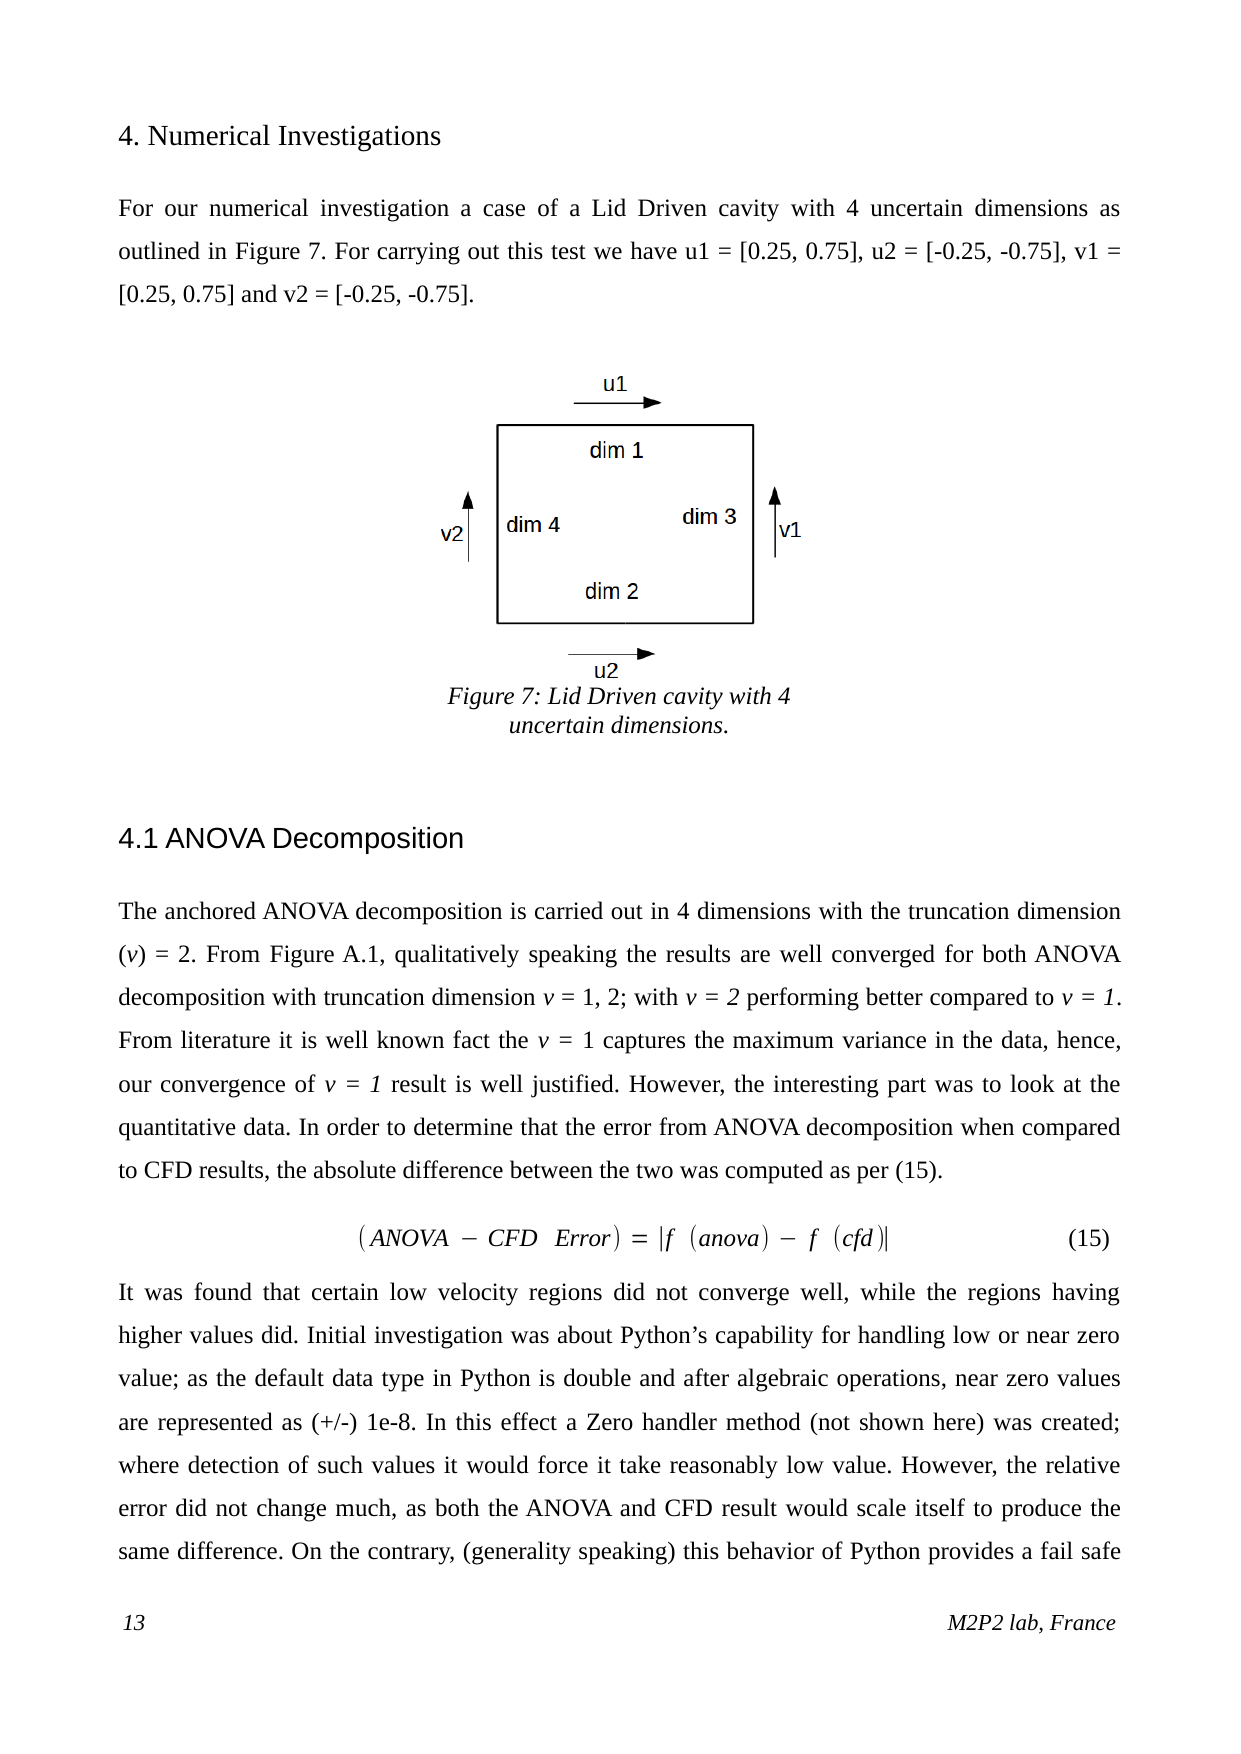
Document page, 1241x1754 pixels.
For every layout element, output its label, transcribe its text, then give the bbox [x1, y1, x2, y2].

text The anchored ANOVA decomposition is carried out in 4 dimensions with the truncation dimension (v) = 2. From Figure A.1, qualitatively speaking the results are well converged for both ANOVA decomposition with truncation dimension v = 1, 2; with v = 2 performing better compared to v = 1. From literature it is well known fact the v = 1 captures the maximum variance in the data, hence, our convergence of v = 1 result is well justified. However, the interesting part was to look at the quantitative data. In order to determine that the error from ANOVA decomposition when compared to CFD results, the absolute difference between the two was computed as per (15). [118, 896, 1122, 1184]
subtitle 4.1 ANOVA Decomposition [118, 821, 1122, 855]
subtitle 4. Numerical Investigations [118, 118, 1122, 152]
text It was found that certain low velocity regions did not converge well, while the regions having higher values did. Initial investigation was about Python’s capability for handling low or near zero value; as the default data type in Python is double and after algebraic operations, near zero values are represented as (+/-) 1e-8. In this effect a Zero handler method (not shown here) was created; where detection of such values it would force it take reasonably low value. However, the relative error did not change much, as both the ANOVA and CFD result would scale itself to produce the same difference. On the contrary, (generality speaking) this behavior of Python provides a fail safe [118, 1277, 1122, 1565]
text For our numerical investigation a case of a Lid Driven cavity with 4 uncertain dimensions as outlined in Figure 7. For carrying out this test we have u1 = [0.25, 0.75], u2 = [-0.25, -0.75], v1 = [0.25, 0.75] and v2 = [-0.25, -0.75]. [118, 193, 1122, 308]
text Figure 7: Lid Driven cavity with 4 uncertain dimensions. [432, 682, 808, 739]
picture [432, 363, 808, 682]
table_header (15) [1056, 1198, 1122, 1277]
table_header [118, 1198, 193, 1277]
table_header [194, 1198, 1056, 1277]
